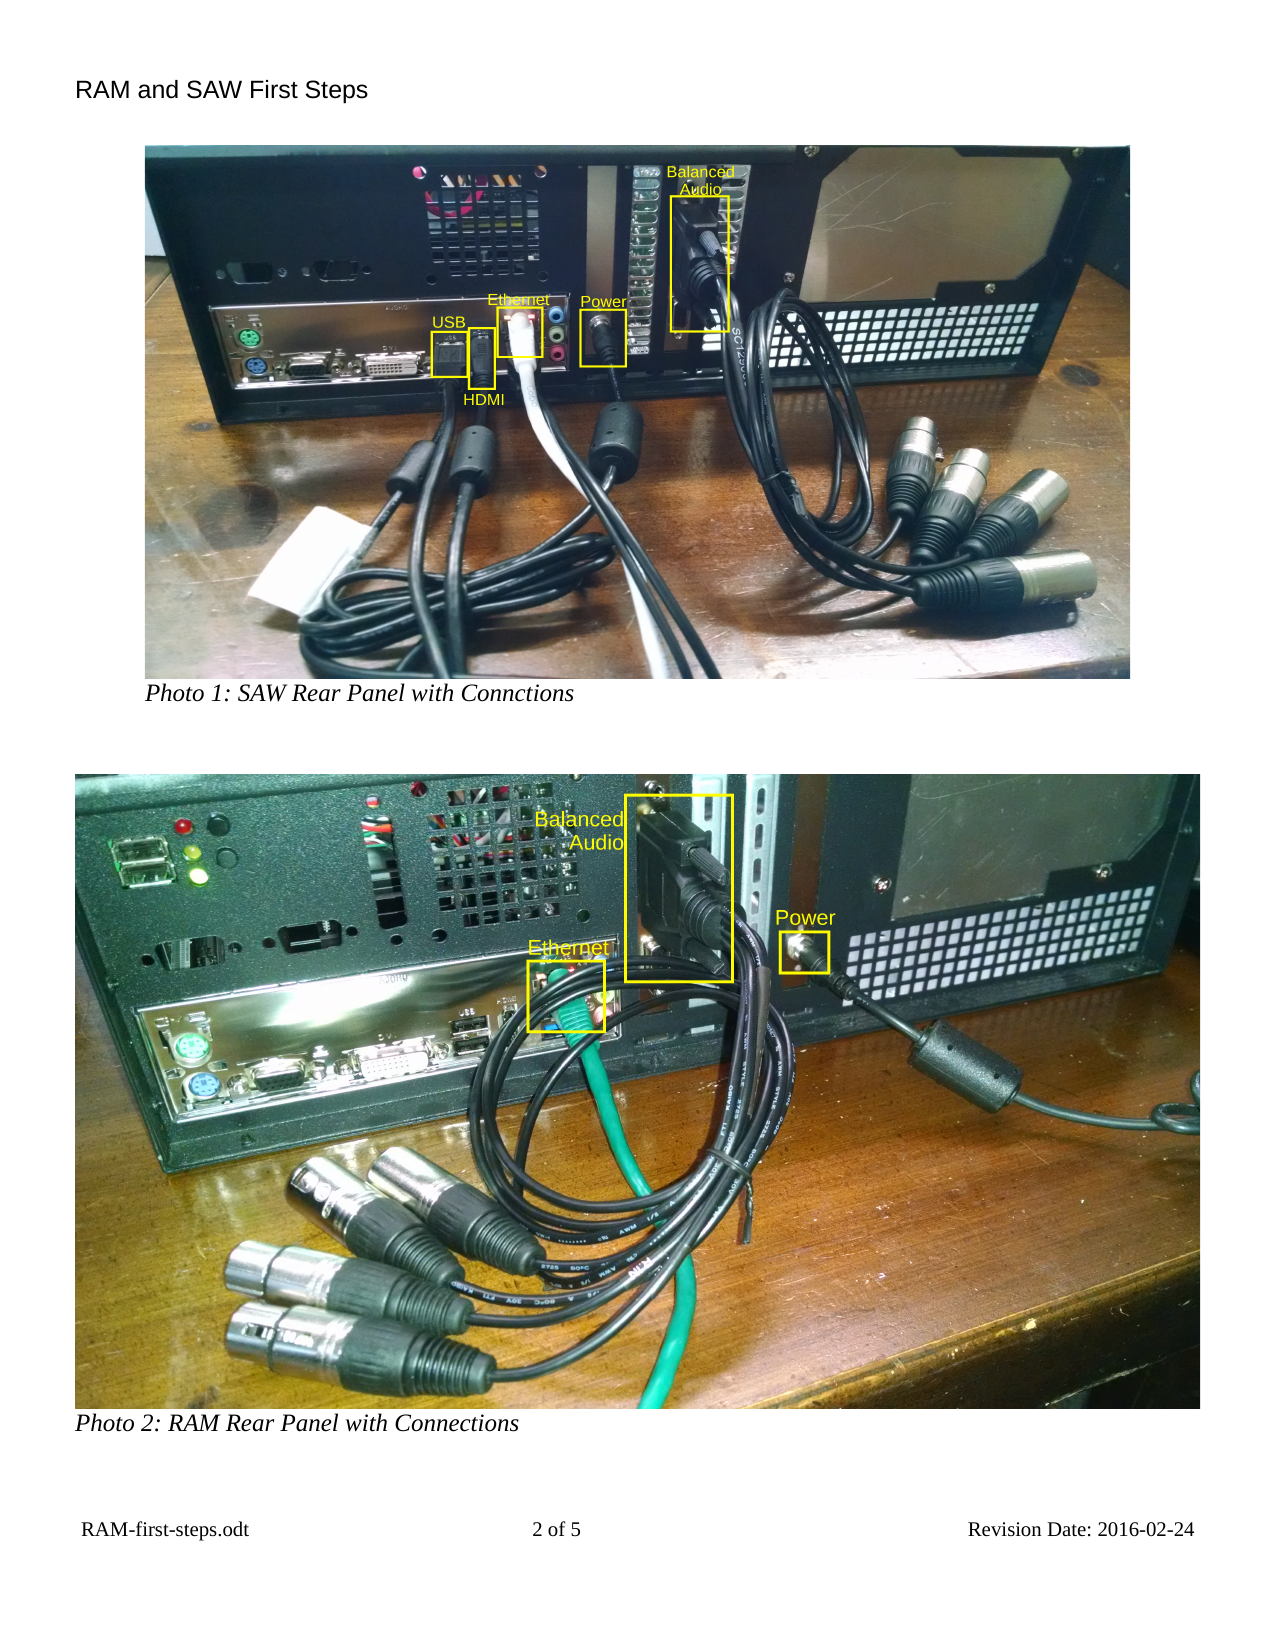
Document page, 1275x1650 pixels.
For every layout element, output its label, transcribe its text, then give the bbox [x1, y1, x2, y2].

text Photo 1: SAW Rear Panel with Connctions [145, 679, 1130, 707]
picture [75, 774, 1200, 1409]
picture [144, 145, 1131, 679]
text Photo 2: RAM Rear Panel with Connections [75, 1409, 1200, 1437]
